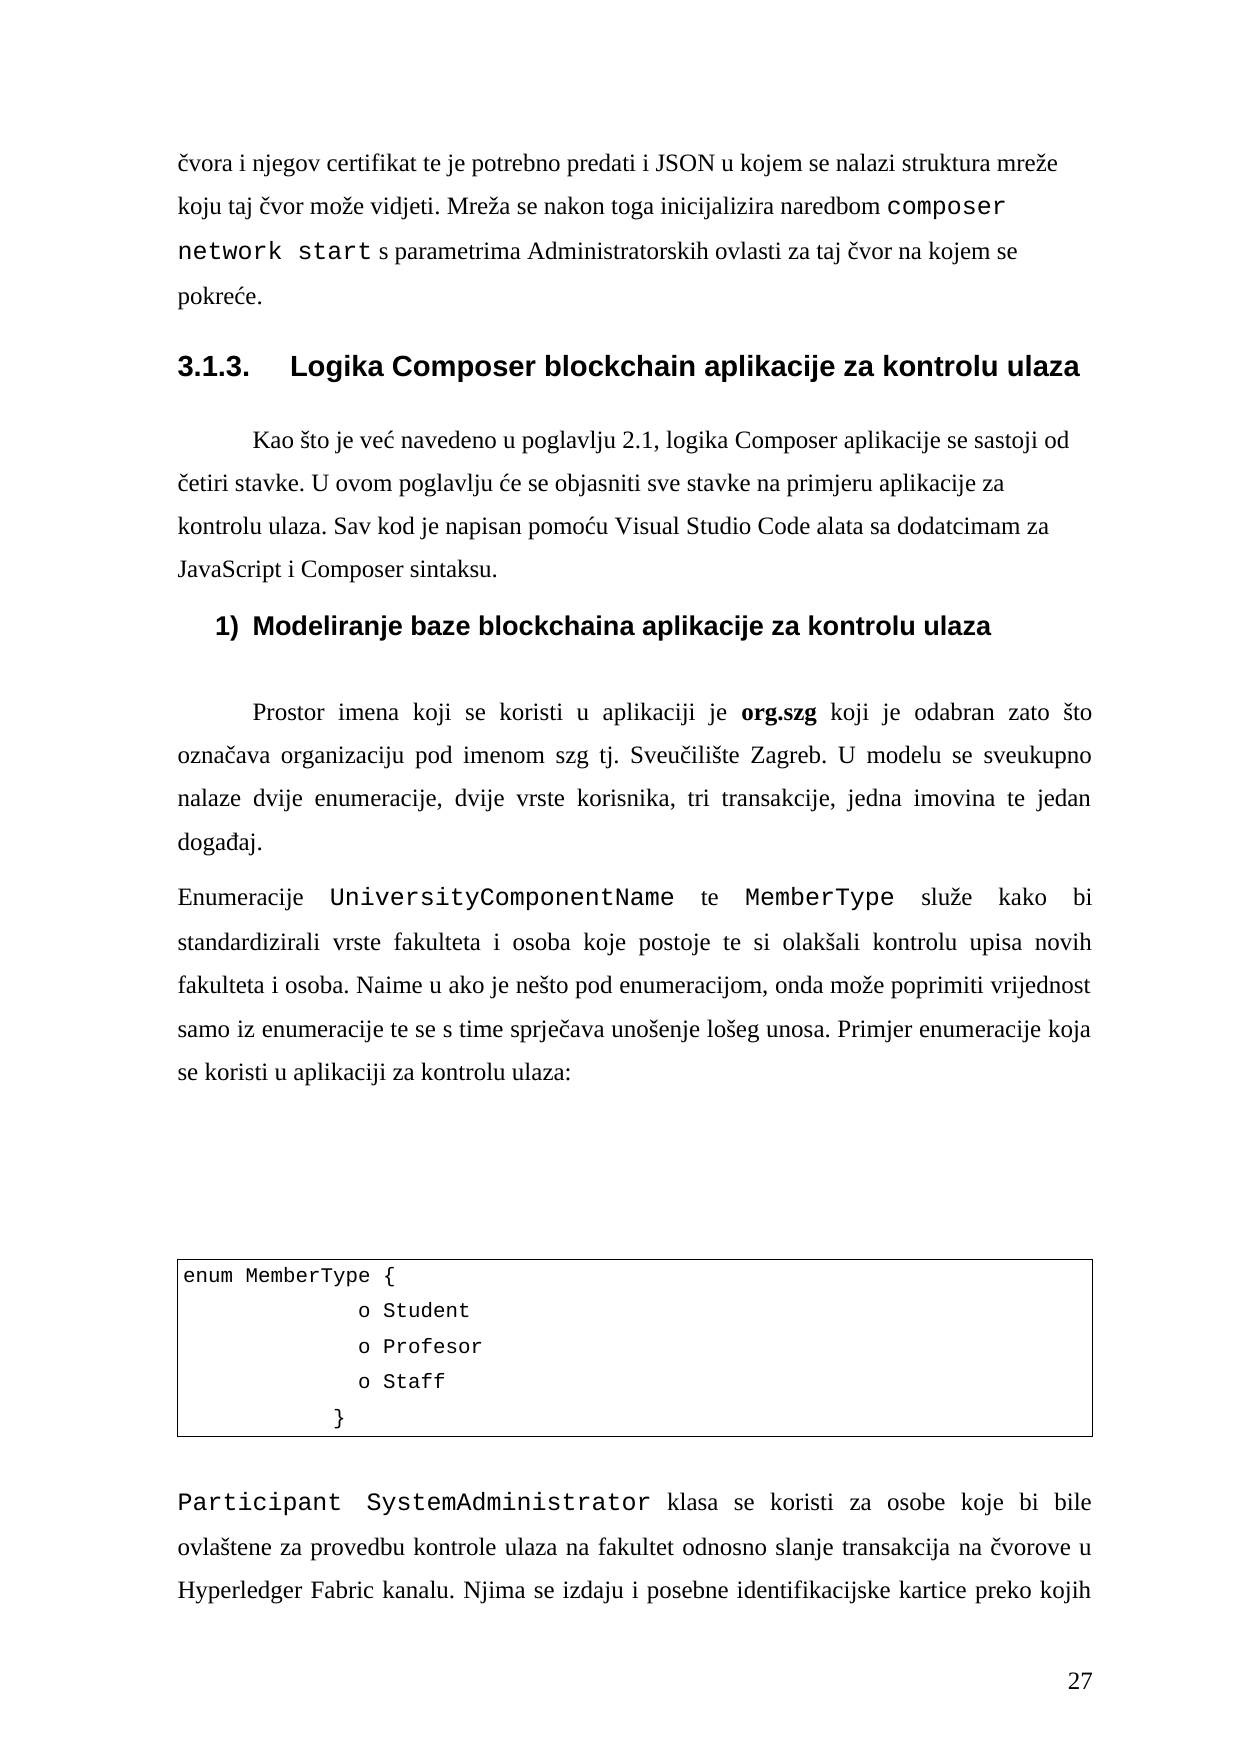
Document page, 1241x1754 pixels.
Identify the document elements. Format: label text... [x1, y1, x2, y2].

text čvora i njegov certifikat te je potrebno predati i JSON u kojem se nalazi struktura mreže koju taj čvor može vidjeti. Mreža se nakon toga inicijalizira naredbom composer network start s parametrima Administratorskih ovlasti za taj čvor na kojem se pokreće. [177, 148, 1092, 310]
text Prostor imena koji se koristi u aplikaciji je org.szg koji je odabran zato što označava organizaciju pod imenom szg tj. Sveučilište Zagreb. U modelu se sveukupno nalaze dvije enumeracije, dvije vrste korisnika, tri transakcije, jedna imovina te jedan događaj. [177, 697, 1092, 855]
text Enumeracije UniversityComponentName te MemberType služe kako bi standardizirali vrste fakulteta i osoba koje postoje te si olakšali kontrolu upisa novih fakulteta i osoba. Naime u ako je nešto pod enumeracijom, onda može poprimiti vrijednost samo iz enumeracije te se s time sprječava unošenje lošeg unosa. Primjer enumeracije koja se koristi u aplikaciji za kontrolu ulaza: [177, 882, 1092, 1086]
table_header enum MemberType { o Student o Profesor o Staff } [178, 1260, 1092, 1436]
text Participant SystemAdministrator klasa se koristi za osobe koje bi bile ovlaštene za provedbu kontrole ulaza na fakultet odnosno slanje transakcija na čvorove u Hyperledger Fabric kanalu. Njima se izdaju i posebne identifikacijske kartice preko kojih [177, 1487, 1092, 1604]
list Modeliranje baze blockchaina aplikacije za kontrolu ulaza [215, 610, 1092, 641]
text Kao što je već navedeno u poglavlju 2.1, logika Composer aplikacije se sastoji od četiri stavke. U ovom poglavlju će se objasniti sve stavke na primjeru aplikacije za kontrolu ulaza. Sav kod je napisan pomoću Visual Studio Code alata sa dodatcimam za JavaScript i Composer sintaksu. [177, 425, 1092, 583]
subtitle Logika Composer blockchain aplikacije za kontrolu ulaza [177, 349, 1092, 383]
